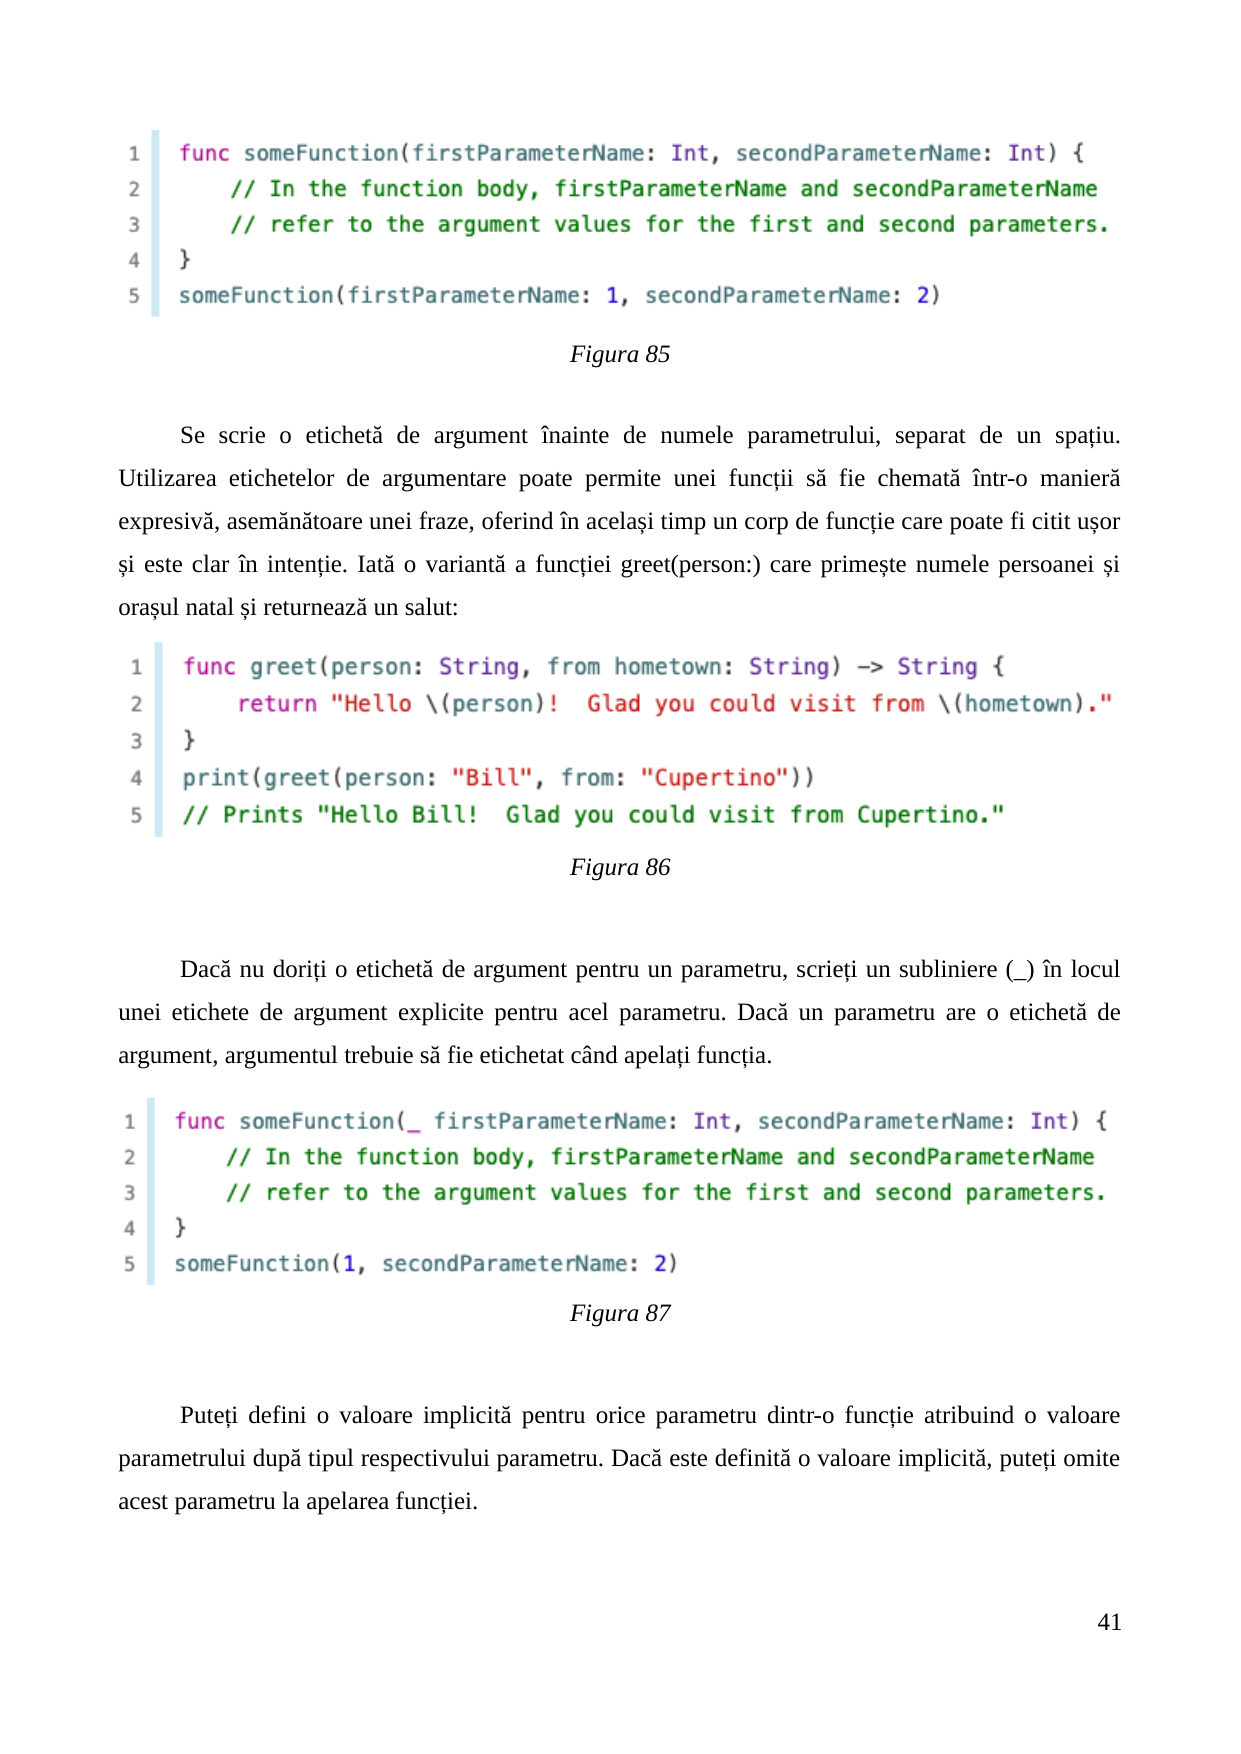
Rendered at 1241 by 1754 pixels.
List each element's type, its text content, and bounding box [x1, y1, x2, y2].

text Figura 85 [118, 334, 1122, 367]
picture [118, 636, 1123, 847]
text Dacă nu doriți o etichetă de argument pentru un parametru, scrieți un subliniere (_) în locul unei etichete de argument explicite pentru acel parametru. Dacă un parametru are o etichetă de argument, argumentul trebuie să fie etichetat când apelați funcția. [118, 954, 1122, 1069]
text Puteți defini o valoare implicită pentru orice parametru dintr-o funcție atribuind o valoare parametrului după tipul respectivului parametru. Dacă este definită o valoare implicită, puteți omite acest parametru la apelarea funcției. [118, 1400, 1122, 1515]
picture [118, 130, 1123, 334]
picture [118, 1095, 1123, 1293]
text Figura 86 [118, 847, 1122, 880]
text Figura 87 [118, 1293, 1122, 1327]
text Se scrie o etichetă de argument înainte de numele parametrului, separat de un spațiu. Utilizarea etichetelor de argumentare poate permite unei funcții să fie chemată într-o manieră expresivă, asemănătoare unei fraze, oferind în același timp un corp de funcție care poate fi citit ușor și este clar în intenție. Iată o variantă a funcției greet(person:) care primește numele persoanei și orașul natal și returnează un salut: [118, 420, 1122, 621]
